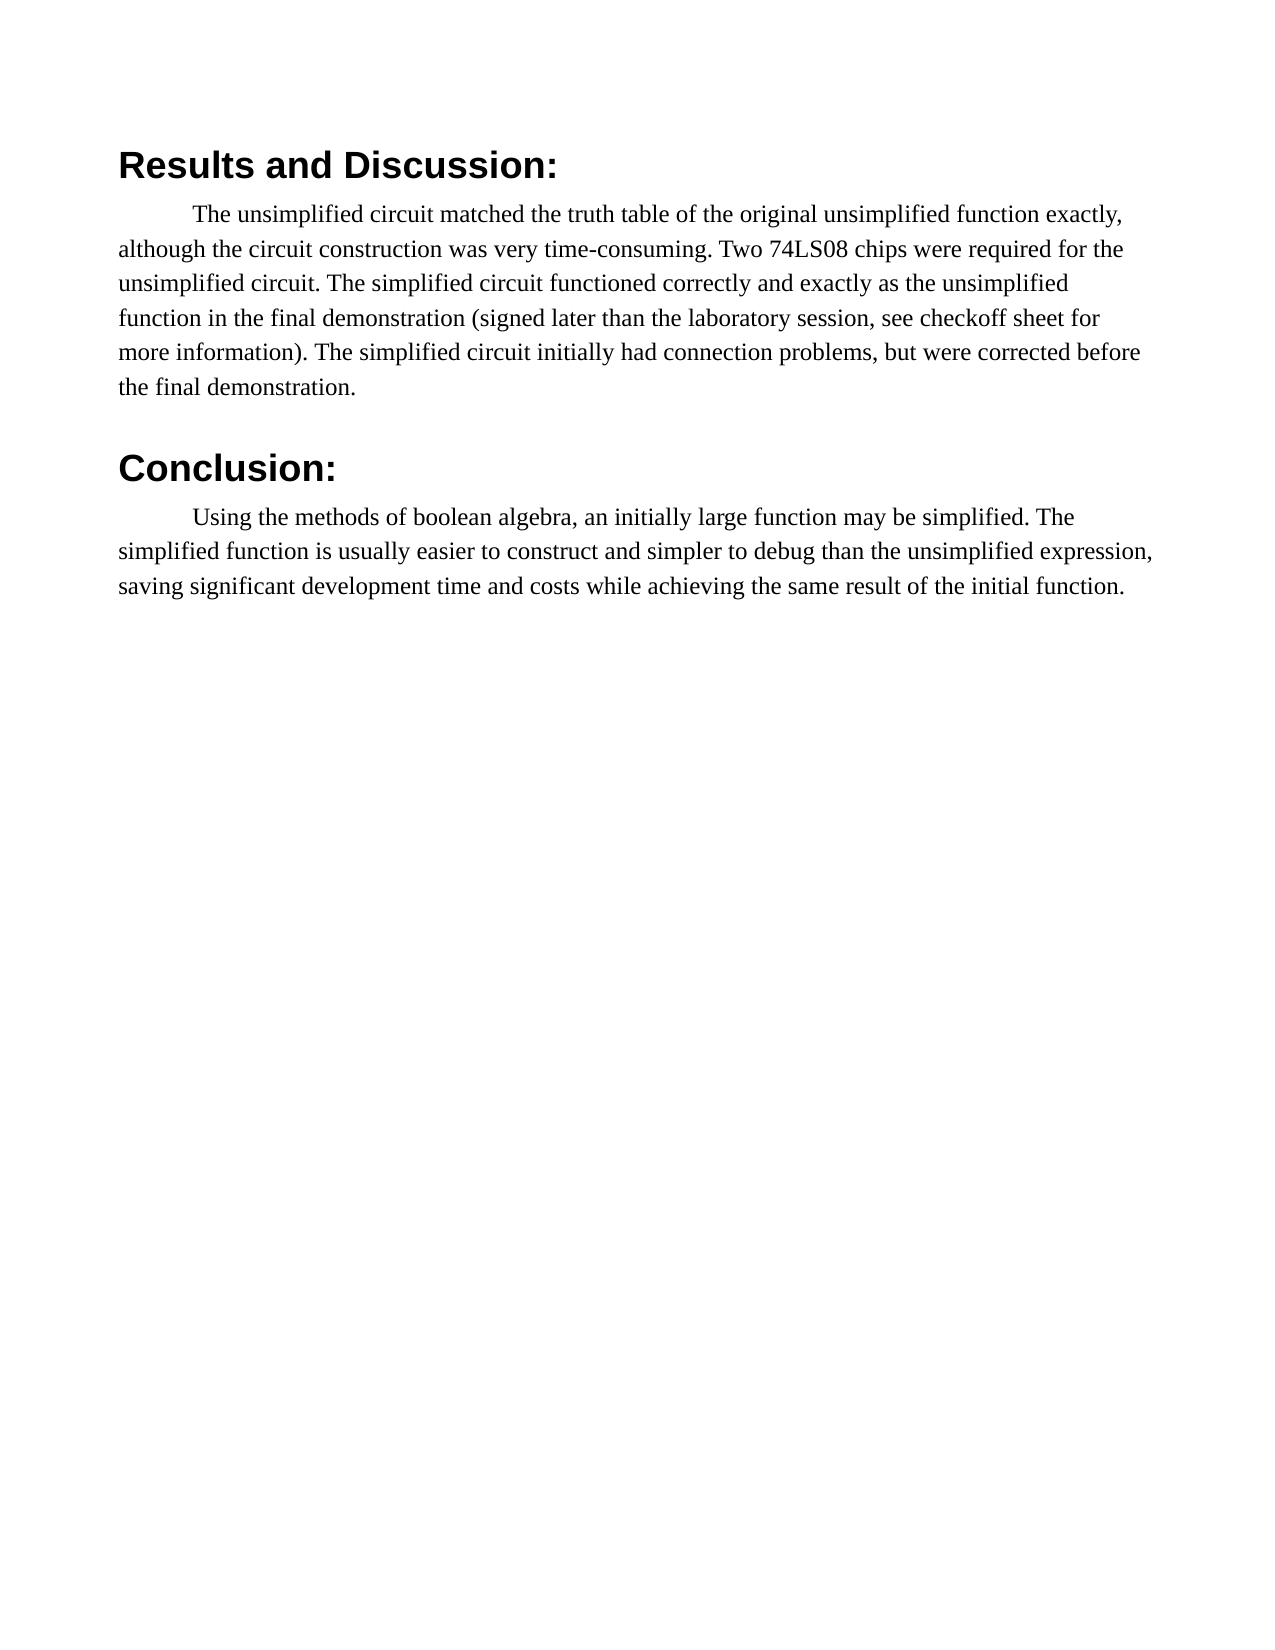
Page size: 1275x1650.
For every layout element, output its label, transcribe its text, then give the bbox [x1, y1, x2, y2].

subtitle Conclusion: [118, 446, 1157, 489]
text The unsimplified circuit matched the truth table of the original unsimplified function exactly, although the circuit construction was very time-consuming. Two 74LS08 chips were required for the unsimplified circuit. The simplified circuit functioned correctly and exactly as the unsimplified function in the final demonstration (signed later than the laboratory session, see checkoff sheet for more information). The simplified circuit initially had connection problems, but were corrected before the final demonstration. [118, 199, 1157, 400]
subtitle Results and Discussion: [118, 143, 1157, 187]
text Using the methods of boolean algebra, an initially large function may be simplified. The simplified function is usually easier to construct and simpler to debug than the unsimplified expression, saving significant development time and costs while achieving the same result of the initial function. [118, 502, 1157, 599]
